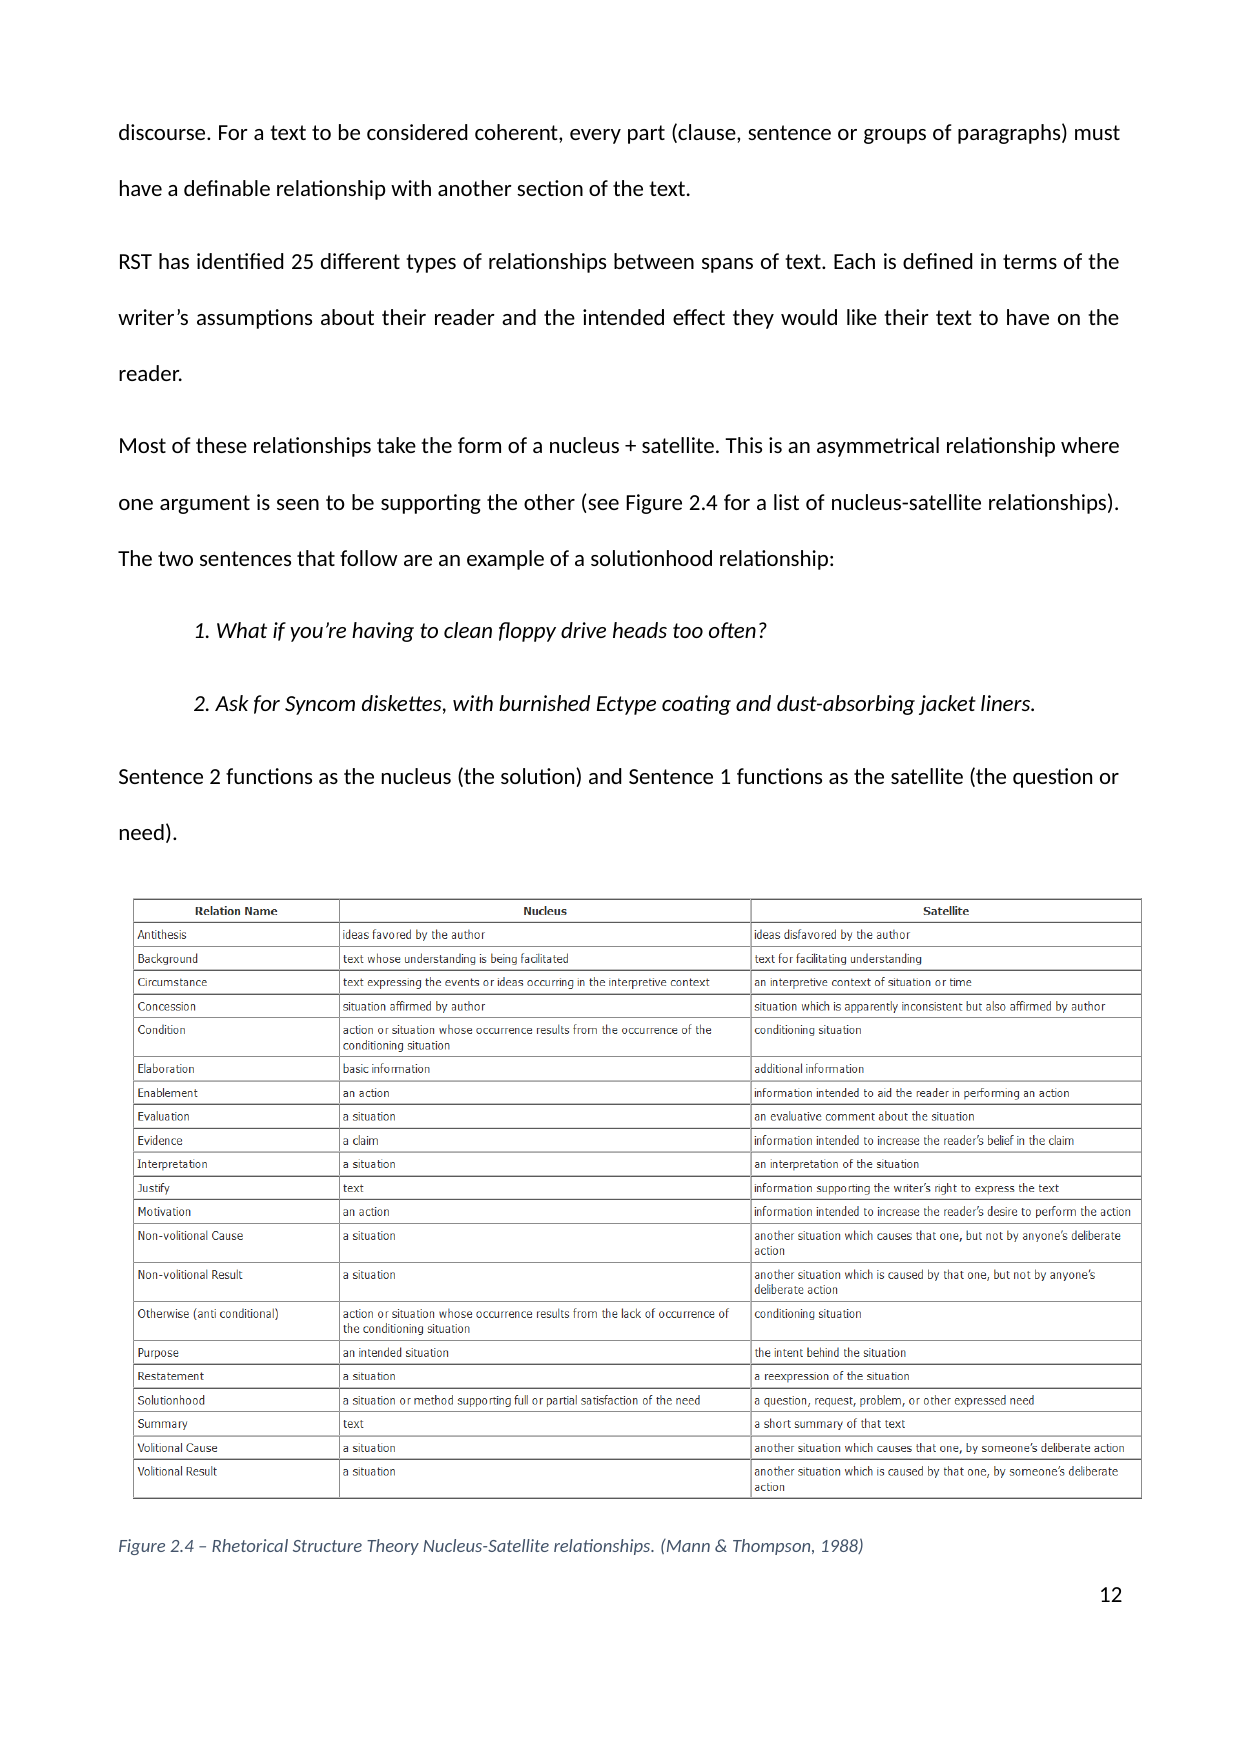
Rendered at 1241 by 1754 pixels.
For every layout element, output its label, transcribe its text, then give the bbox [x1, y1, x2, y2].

text Figure 2.4 – Rhetorical Structure Theory Nucleus-Satellite relationships. [ CITATION mann1988rhetorical \l 3084 ] [118, 1534, 1122, 1557]
picture [118, 890, 1157, 1507]
text RST has identified 25 different types of relationships between spans of text. Each is defined in terms of the writer’s assumptions about their reader and the intended effect they would like their text to have on the reader. [118, 247, 1122, 387]
text 2. Ask for Syncom diskettes, with burnished Ectype coating and dust-absorbing jacket liners. [118, 689, 1122, 717]
text Most of these relationships take the form of a nucleus + satellite. This is an asymmetrical relationship where one argument is seen to be supporting the other (see Figure 2.4 for a list of nucleus-satellite relationships). The two sentences that follow are an example of a solutionhood relationship: [118, 432, 1122, 572]
text discourse. For a text to be considered coherent, every part (clause, sentence or groups of paragraphs) must have a definable relationship with another section of the text. [118, 118, 1122, 202]
text Sentence 2 functions as the nucleus (the solution) and Sentence 1 functions as the satellite (the question or need). [118, 762, 1122, 846]
text 1. What if you’re having to clean floppy drive heads too often? [118, 616, 1122, 644]
